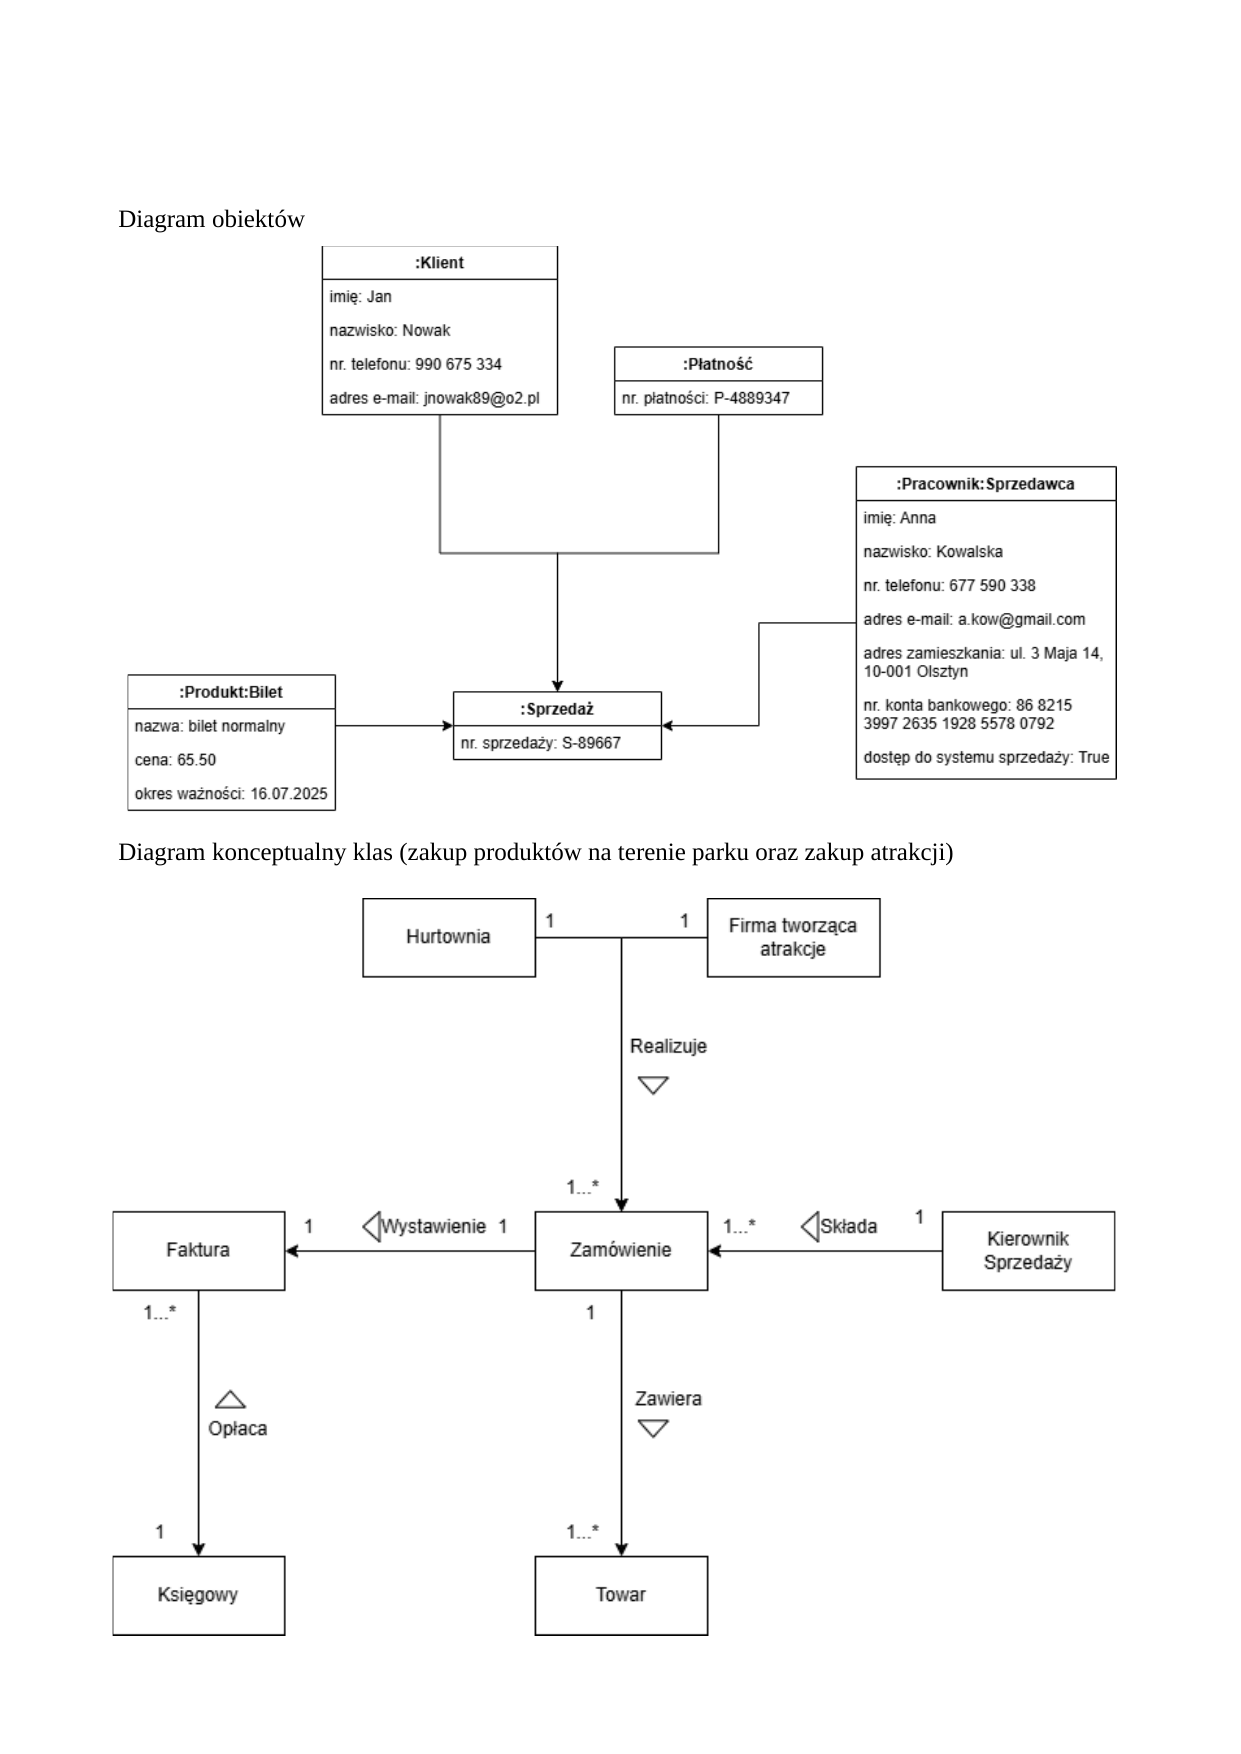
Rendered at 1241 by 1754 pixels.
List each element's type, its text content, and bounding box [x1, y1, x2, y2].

text Diagram obiektów [118, 204, 1122, 233]
picture [112, 898, 1116, 1636]
picture [127, 246, 1117, 815]
text Diagram konceptualny klas (zakup produktów na terenie parku oraz zakup atrakcji) [118, 837, 1122, 866]
